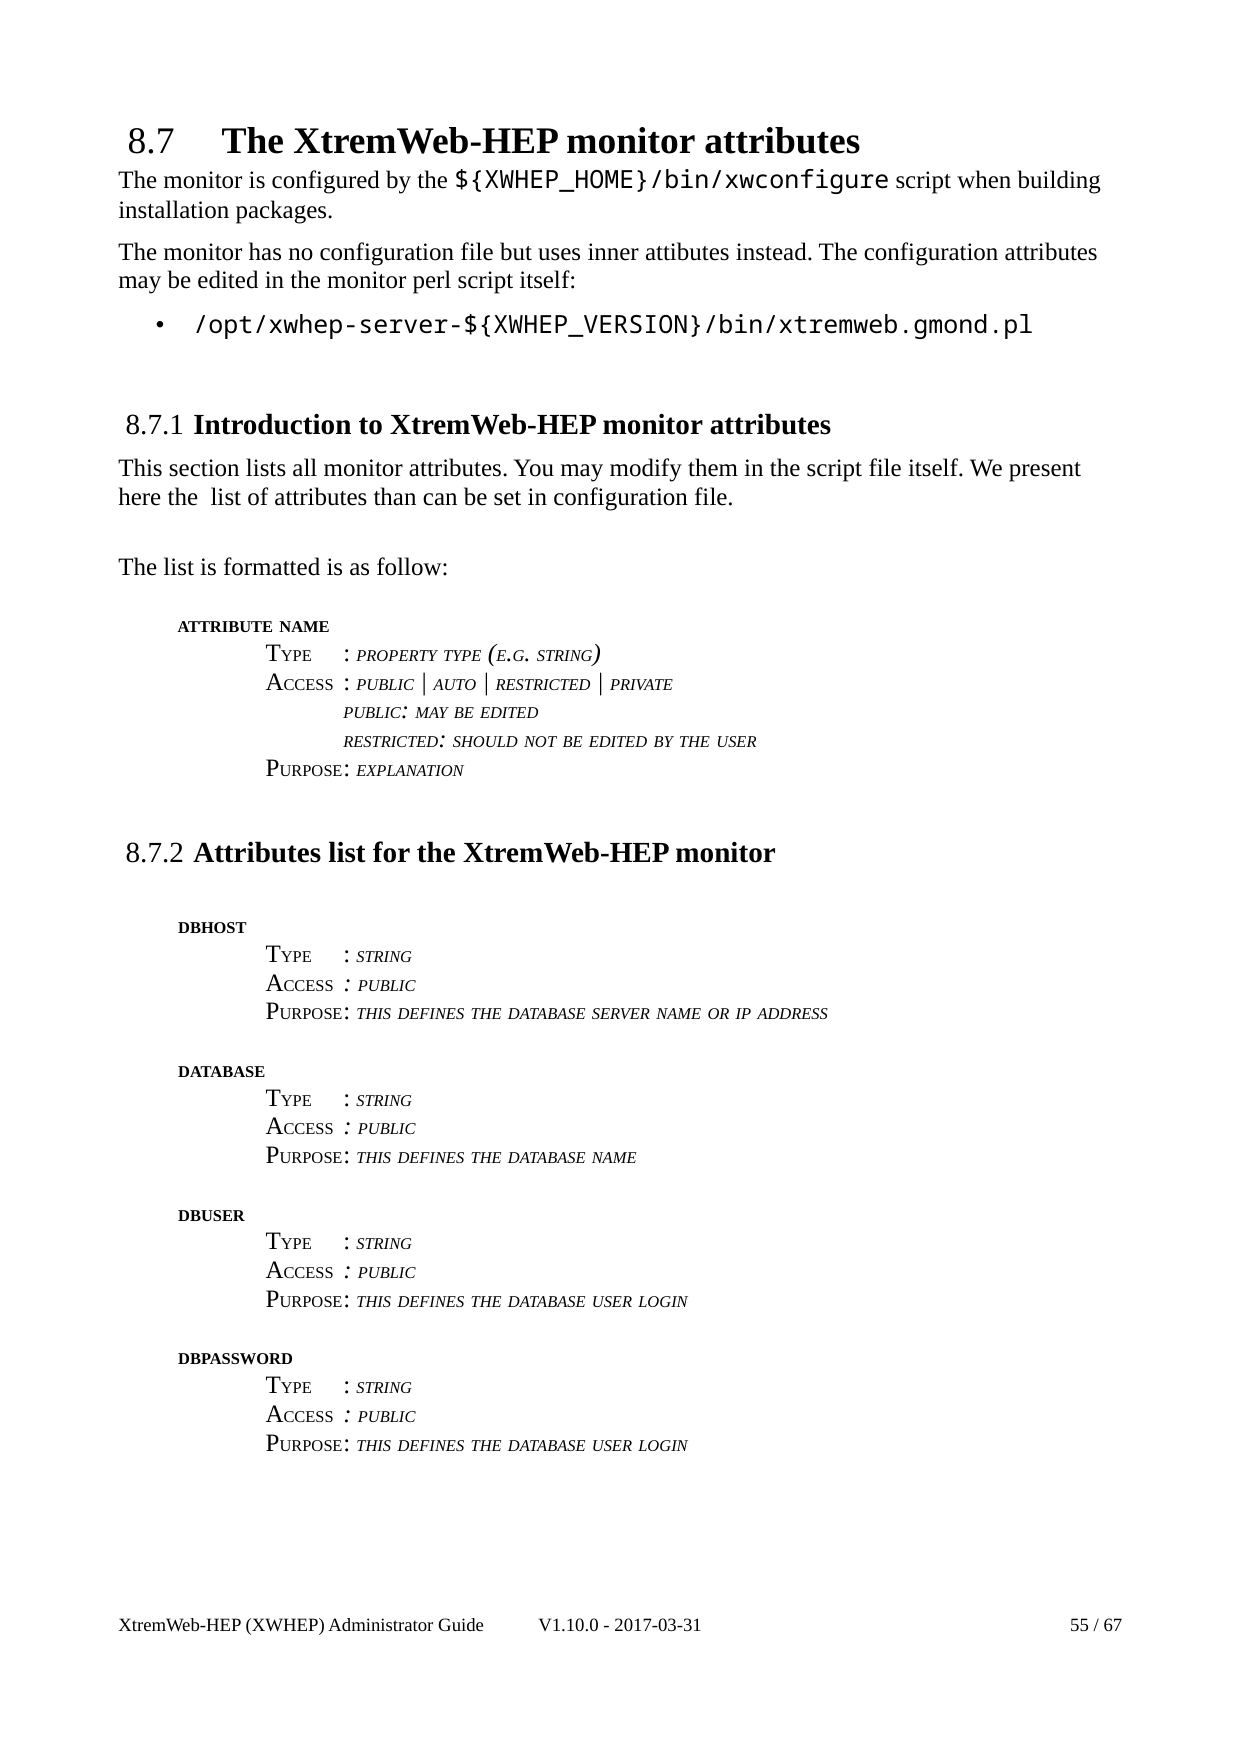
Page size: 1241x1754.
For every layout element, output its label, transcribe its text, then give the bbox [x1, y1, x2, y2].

text attribute name [177, 609, 1122, 638]
text Type : string [265, 939, 1122, 968]
text Type : string [265, 1226, 1122, 1255]
text Purpose : this defines the database server name or ip address [265, 996, 1122, 1025]
text Type : string [265, 1370, 1122, 1399]
text The monitor is configured by the ${XWHEP_HOME}/bin/xwconfigure script when building installation packages. [118, 161, 1122, 224]
text The monitor has no configuration file but uses inner attibutes instead. The configuration attributes may be edited in the monitor perl script itself: [118, 237, 1122, 294]
text Type : string [265, 1083, 1122, 1111]
text This section lists all monitor attributes. You may modify them in the script file itself. We present here the list of attributes than can be set in configuration file. [118, 453, 1122, 510]
text dbuser [178, 1198, 1122, 1226]
text Purpose : explanation [265, 753, 1122, 782]
text Access : public [265, 1111, 1122, 1140]
text dbpassword [178, 1341, 1122, 1370]
text The list is formatted is as follow: [118, 552, 1122, 580]
text Type : property type (e.g. string) [265, 638, 1122, 667]
text dbhost [178, 910, 1122, 939]
text Access : public [265, 1399, 1122, 1428]
text database [178, 1054, 1122, 1083]
list /opt/xwhep-server-${XWHEP_VERSION}/bin/xtremweb.gmond.pl [156, 307, 1122, 341]
text public: may be edited [265, 695, 1122, 724]
text Purpose : this defines the database user login [265, 1428, 1122, 1456]
text Access : public [265, 968, 1122, 996]
text Access : public [265, 1255, 1122, 1284]
subtitle The XtremWeb-HEP monitor attributes [118, 118, 1122, 161]
text Purpose : this defines the database name [265, 1140, 1122, 1169]
text Purpose : this defines the database user login [265, 1284, 1122, 1313]
subtitle Introduction to XtremWeb-HEP monitor attributes [118, 407, 1122, 440]
subtitle Attributes list for the XtremWeb-HEP monitor [118, 835, 1122, 869]
text Access : public | auto | restricted | private [265, 667, 1122, 695]
text restricted: should not be edited by the user [265, 724, 1122, 753]
